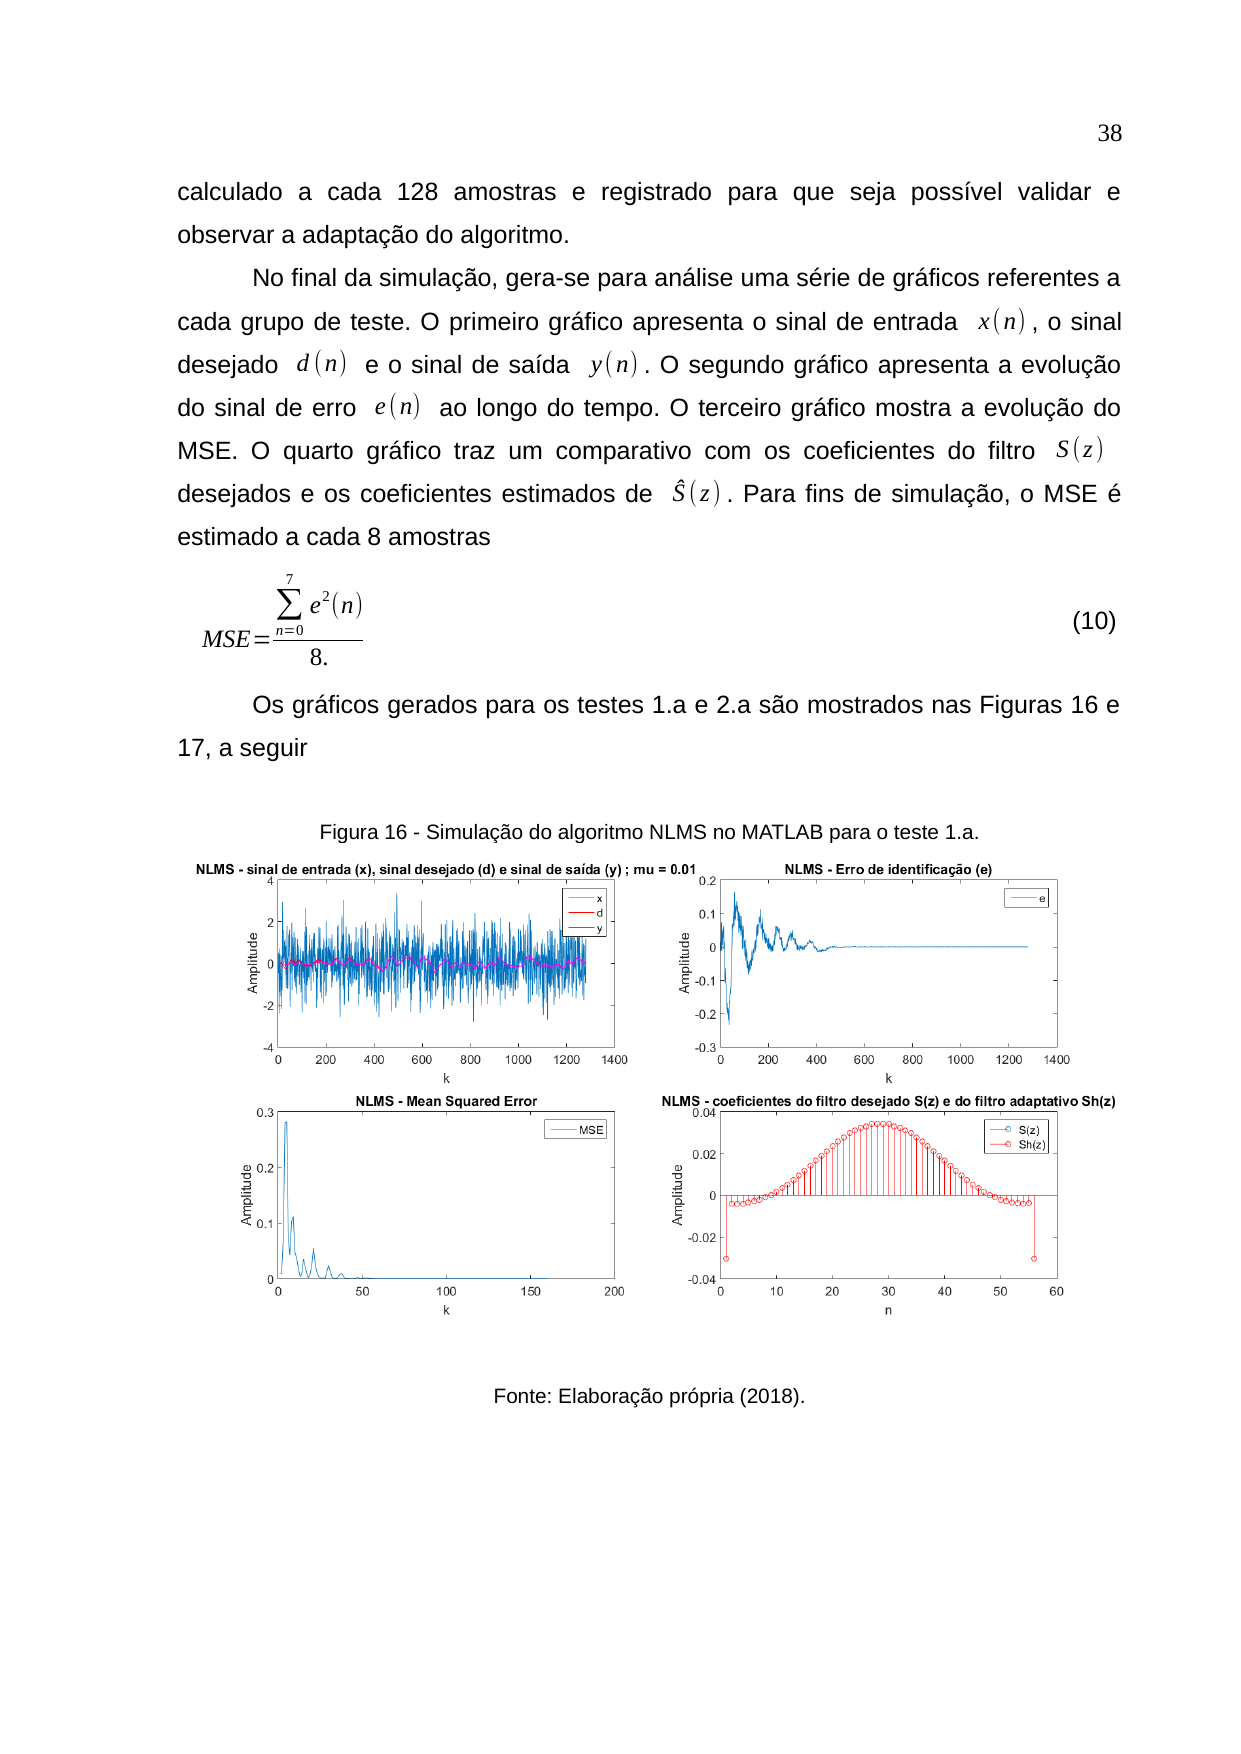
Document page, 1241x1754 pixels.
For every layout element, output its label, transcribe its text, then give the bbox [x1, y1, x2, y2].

text Os gráficos gerados para os testes 1.a e 2.a são mostrados nas Figuras 16 e 17, a seguir [177, 690, 1122, 762]
text Inicia-se um loop contendo as equações do algoritmo NLMS previamente descritas para percorrer todas as amostras do sinal de entrada. A cada iteração, o estado do filtroé atualizado com a nova amostra dee sua saídaé calculada. Subtraindo o novo valor da saída do filtro do valor desejado, resulta-se no erro do sistema. Com isso, é possível a utilização da equação de atualização dos coeficientes do filtro. Por último, o MSE é calculado a cada 128 amostras e registrado para que seja possível validar e observar a adaptação do algoritmo. [177, 177, 1122, 249]
picture [147, 843, 1152, 1332]
text No final da simulação, gera-se para análise uma série de gráficos referentes a cada grupo de teste. O primeiro gráfico apresenta o sinal de entrada, o sinal desejadoe o sinal de saída. O segundo gráfico apresenta a evolução do sinal de erroao longo do tempo. O terceiro gráfico mostra a evolução do MSE. O quarto gráfico traz um comparativo com os coeficientes do filtrodesejados e os coeficientes estimados de. Para fins de simulação, o MSE é estimado a cada 8 amostras [177, 263, 1122, 551]
table_header [177, 565, 1017, 690]
table_cell Fonte: Elaboração própria (2018). [177, 1372, 1122, 1467]
table_cell [177, 1332, 1122, 1372]
table_header Simulação do algoritmo NLMS no MATLAB para o teste 1.a. [177, 820, 1122, 843]
table_header (10) [1017, 565, 1122, 690]
